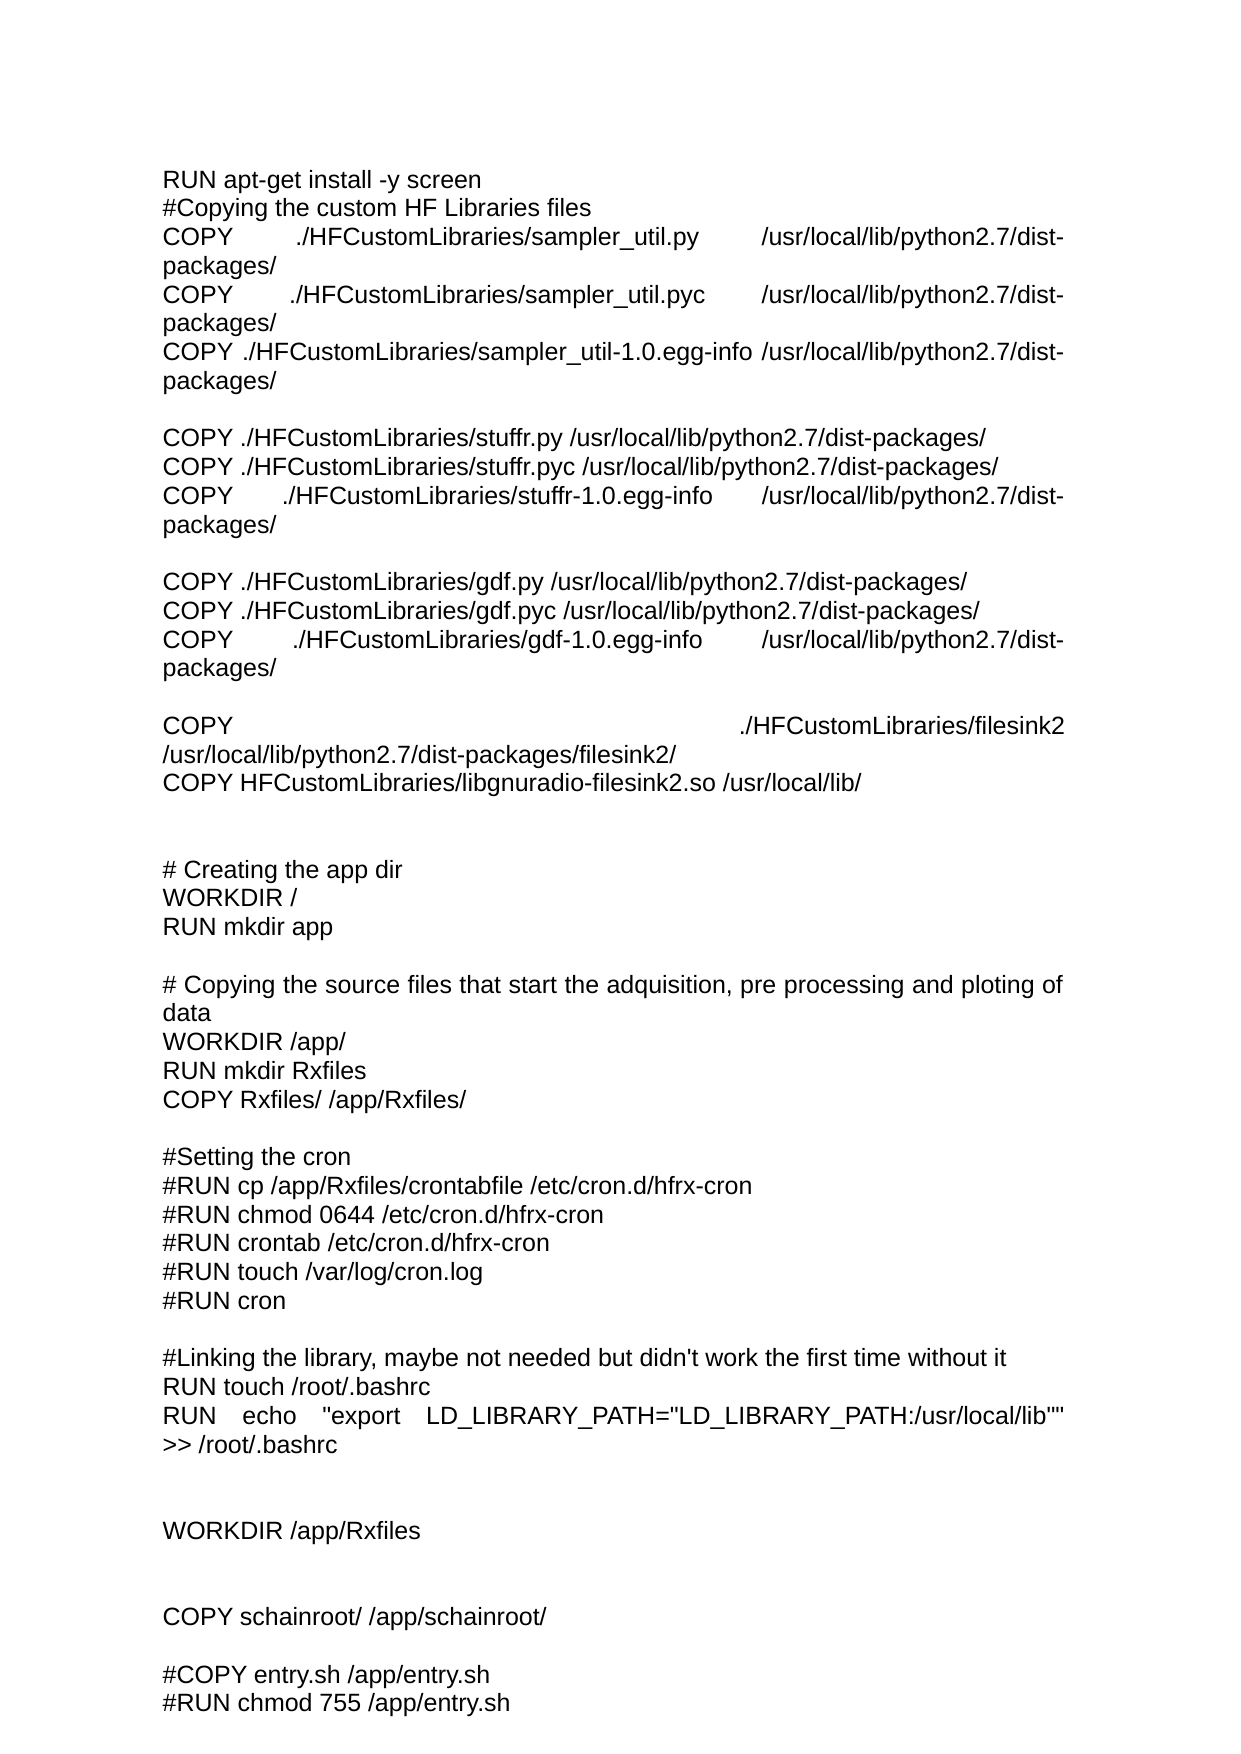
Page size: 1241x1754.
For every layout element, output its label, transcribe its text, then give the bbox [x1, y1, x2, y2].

text RUN echo "export LD_LIBRARY_PATH="LD_LIBRARY_PATH:/usr/local/lib"" >> /root/.bashrc [162, 1401, 1065, 1458]
text RUN apt-get install -y screen [162, 164, 1065, 193]
text COPY ./HFCustomLibraries/stuffr-1.0.egg-info /usr/local/lib/python2.7/dist-packages/ [162, 481, 1065, 538]
text #Setting the cron [162, 1142, 1065, 1171]
text WORKDIR / [162, 883, 1065, 912]
text COPY ./HFCustomLibraries/stuffr.pyc /usr/local/lib/python2.7/dist-packages/ [162, 452, 1065, 481]
text #COPY entry.sh /app/entry.sh [162, 1659, 1065, 1688]
text COPY HFCustomLibraries/libgnuradio-filesink2.so /usr/local/lib/ [162, 768, 1065, 797]
text # Creating the app dir [162, 854, 1065, 883]
text #RUN crontab /etc/cron.d/hfrx-cron [162, 1228, 1065, 1257]
text COPY ./HFCustomLibraries/sampler_util-1.0.egg-info /usr/local/lib/python2.7/dist-packages/ [162, 337, 1065, 394]
text #RUN chmod 755 /app/entry.sh [162, 1688, 1065, 1717]
text # Copying the source files that start the adquisition, pre processing and ploting of data [162, 969, 1065, 1027]
text #RUN touch /var/log/cron.log [162, 1257, 1065, 1286]
text WORKDIR /app/ [162, 1027, 1065, 1056]
text RUN touch /root/.bashrc [162, 1372, 1065, 1401]
text #RUN cp /app/Rxfiles/crontabfile /etc/cron.d/hfrx-cron [162, 1171, 1065, 1199]
text WORKDIR /app/Rxfiles [162, 1516, 1065, 1544]
text RUN mkdir app [162, 912, 1065, 941]
text COPY Rxfiles/ /app/Rxfiles/ [162, 1084, 1065, 1113]
text COPY ./HFCustomLibraries/gdf.py /usr/local/lib/python2.7/dist-packages/ [162, 567, 1065, 596]
text COPY ./HFCustomLibraries/sampler_util.py /usr/local/lib/python2.7/dist-packages/ [162, 222, 1065, 279]
text COPY ./HFCustomLibraries/stuffr.py /usr/local/lib/python2.7/dist-packages/ [162, 423, 1065, 452]
text COPY ./HFCustomLibraries/gdf-1.0.egg-info /usr/local/lib/python2.7/dist-packages/ [162, 624, 1065, 682]
text #Linking the library, maybe not needed but didn't work the first time without it [162, 1343, 1065, 1372]
text COPY ./HFCustomLibraries/filesink2 /usr/local/lib/python2.7/dist-packages/filesink2/ [162, 711, 1065, 768]
text #RUN cron [162, 1286, 1065, 1314]
text RUN mkdir Rxfiles [162, 1056, 1065, 1084]
text COPY ./HFCustomLibraries/gdf.pyc /usr/local/lib/python2.7/dist-packages/ [162, 596, 1065, 624]
text COPY schainroot/ /app/schainroot/ [162, 1602, 1065, 1631]
text #Copying the custom HF Libraries files [162, 193, 1065, 222]
text #RUN chmod 0644 /etc/cron.d/hfrx-cron [162, 1199, 1065, 1228]
text COPY ./HFCustomLibraries/sampler_util.pyc /usr/local/lib/python2.7/dist-packages/ [162, 279, 1065, 337]
